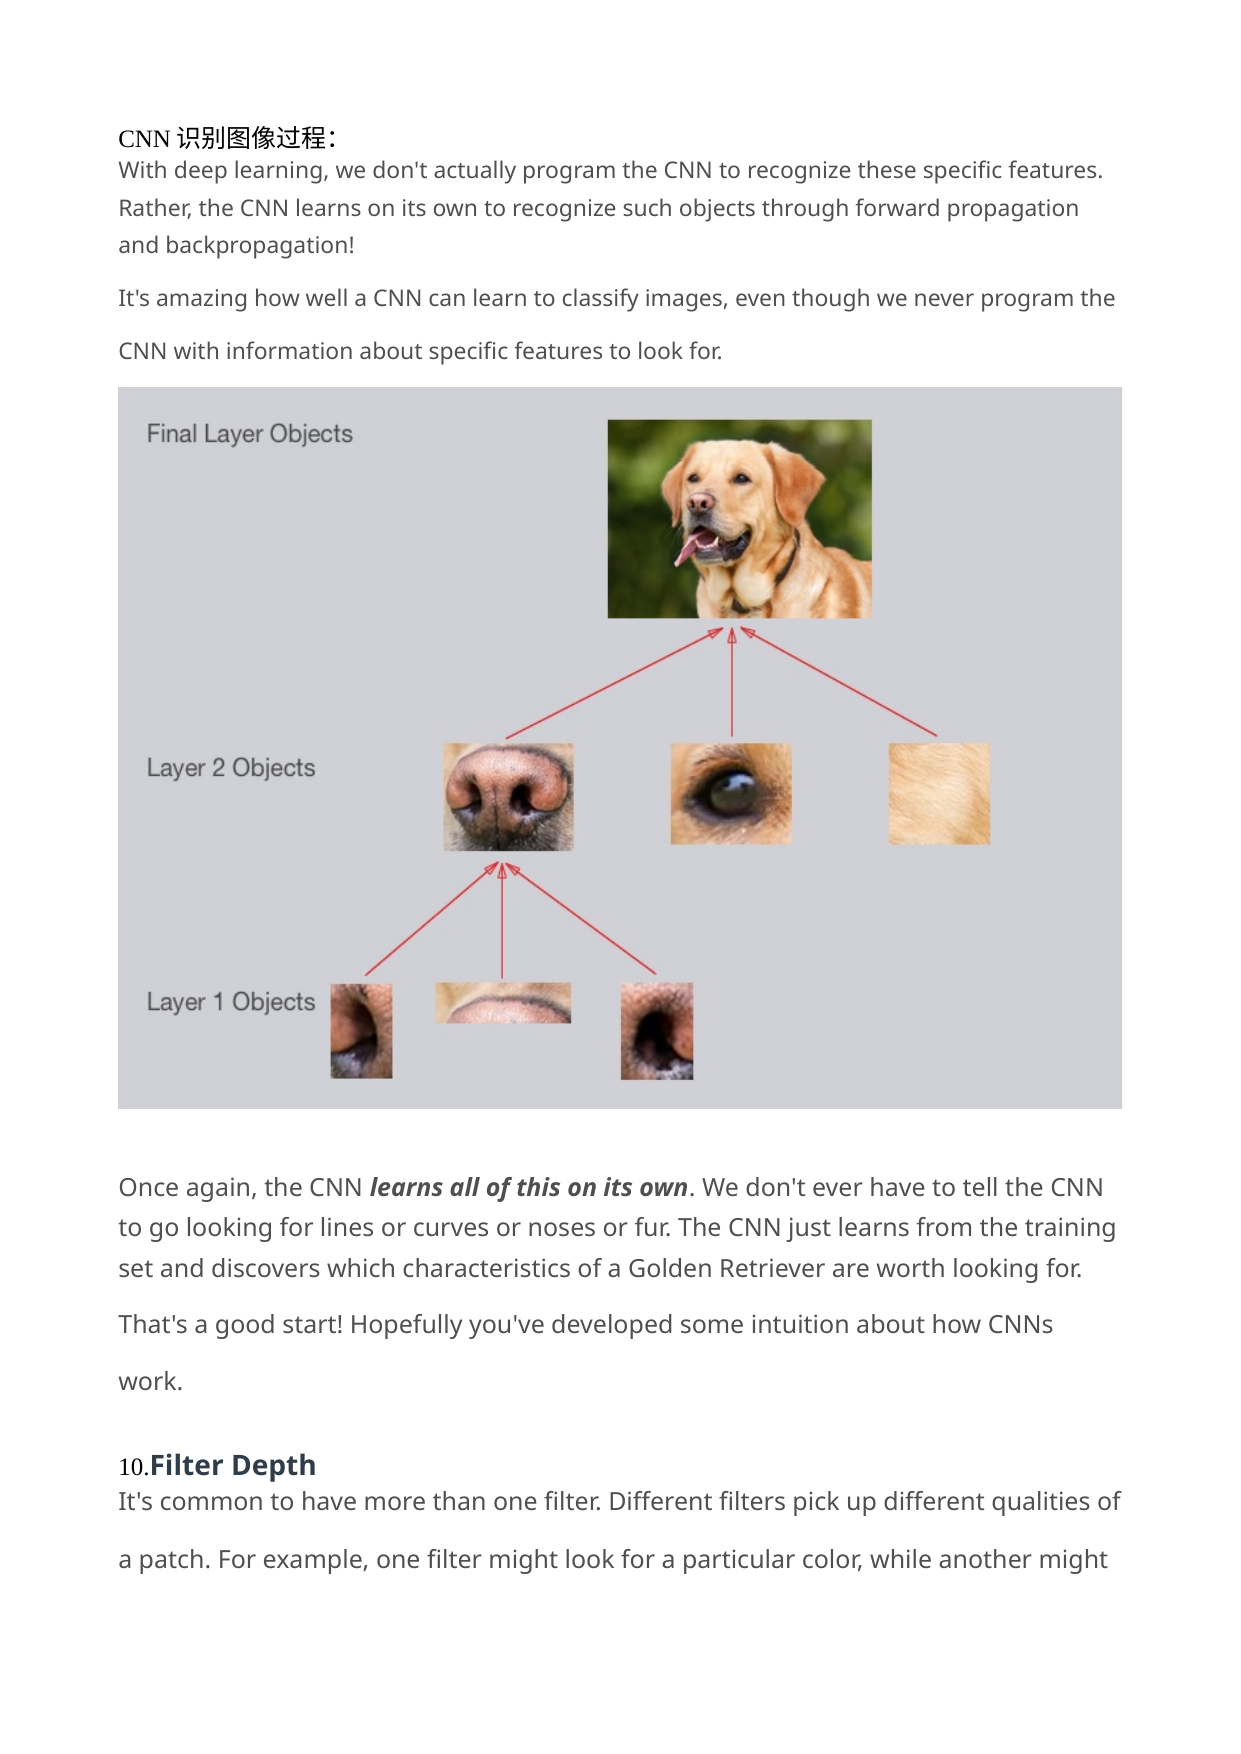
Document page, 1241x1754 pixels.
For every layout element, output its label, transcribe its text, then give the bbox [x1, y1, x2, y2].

text With deep learning, we don't actually program the CNN to recognize these specific features. Rather, the CNN learns on its own to recognize such objects through forward propagation and backpropagation! [118, 154, 1122, 261]
text Once again, the CNN learns all of this on its own. We don't ever have to tell the CNN to go looking for lines or curves or noses or fur. The CNN just learns from the training set and discovers which characteristics of a Golden Retriever are worth looking for. [118, 1169, 1122, 1285]
text It's amazing how well a CNN can learn to classify images, even though we never program the CNN with information about specific features to look for. [118, 281, 1122, 366]
text CNN识别图像过程： [118, 118, 1122, 154]
text It's common to have more than one filter. Different filters pick up different qualities of a patch. For example, one filter might look for a particular color, while another might [118, 1484, 1122, 1576]
text 10.Filter Depth [118, 1445, 1122, 1484]
text That's a good start! Hopefully you've developed some intuition about how CNNs work. [118, 1306, 1122, 1398]
